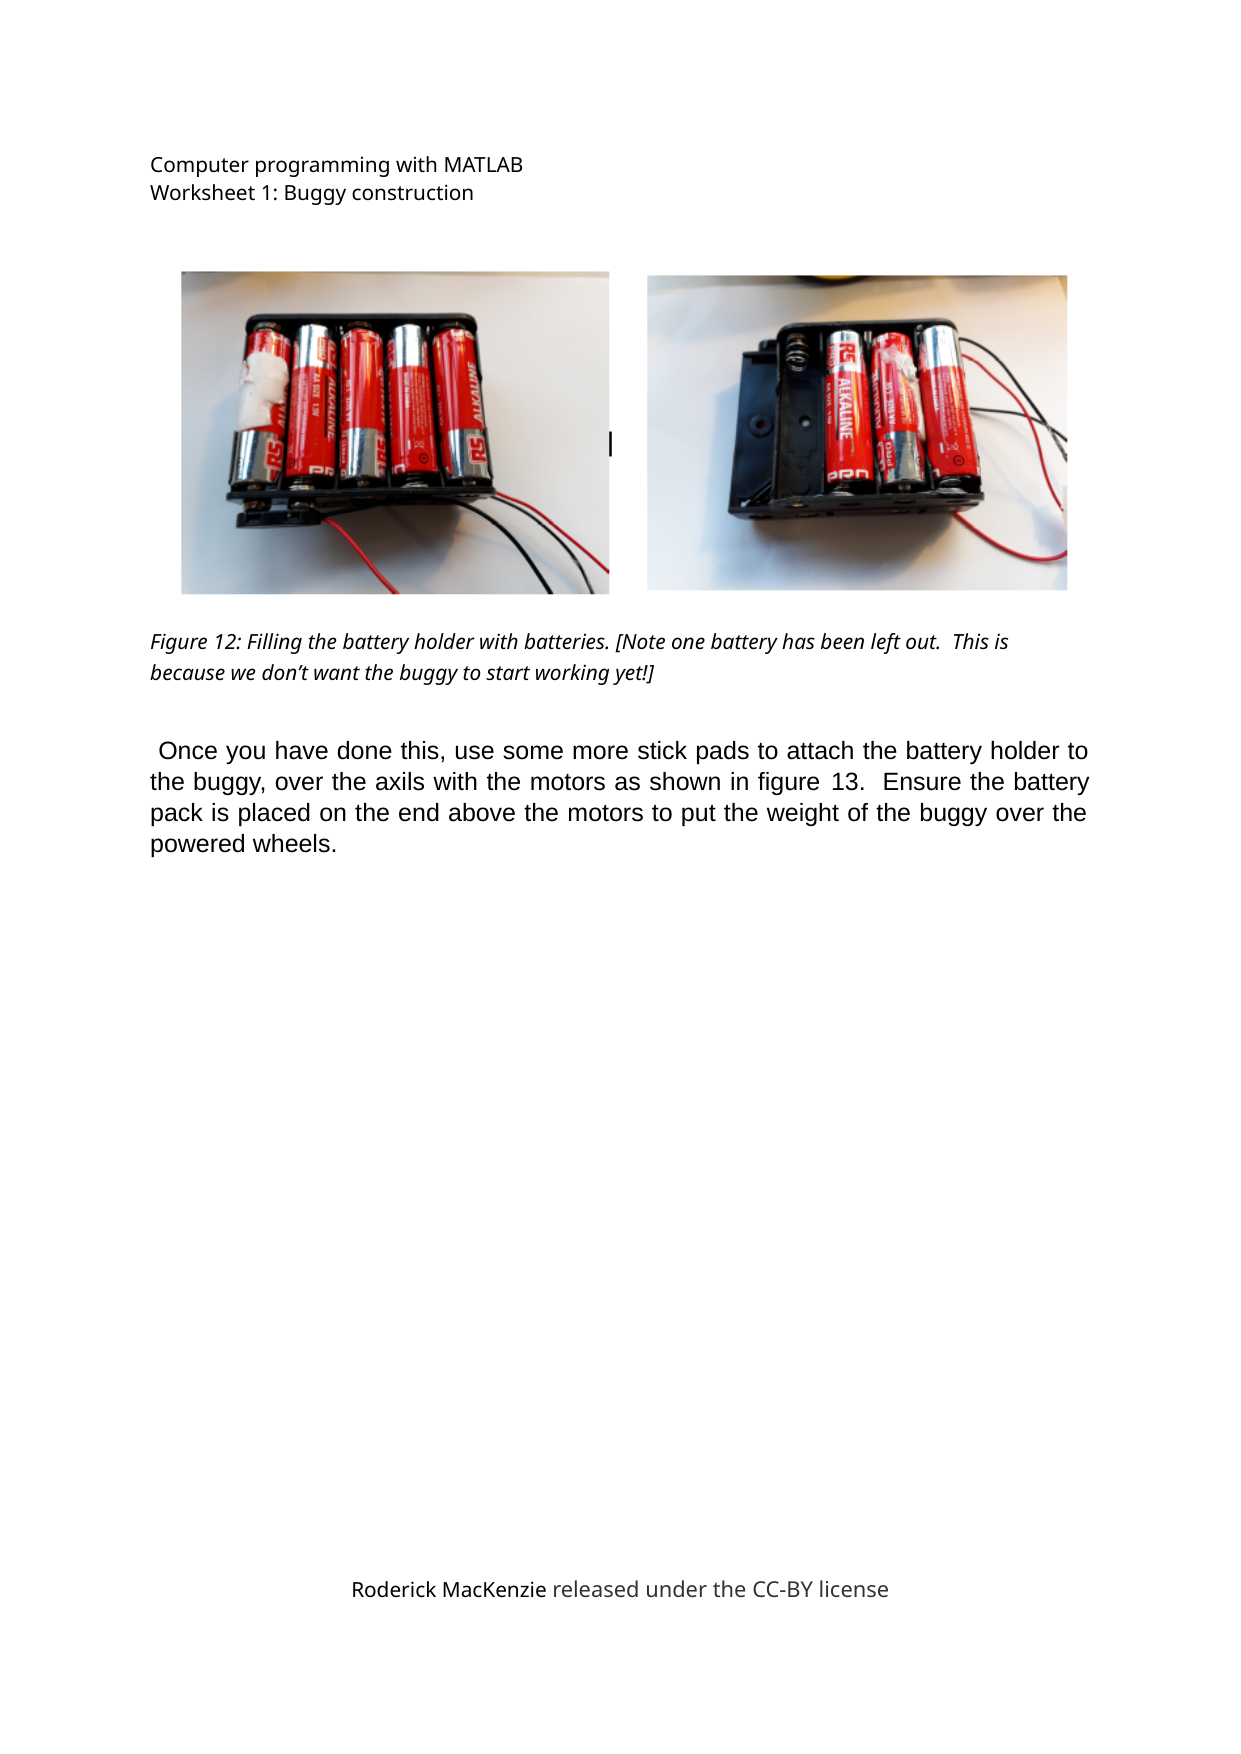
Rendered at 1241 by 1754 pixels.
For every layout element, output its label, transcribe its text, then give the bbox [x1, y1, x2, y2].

picture [150, 248, 1091, 618]
text Figure 12: Filling the battery holder with batteries. [Note one battery has been left out. This is because we don’t want the buggy to start working yet!] [150, 618, 1090, 686]
text Once you have done this, use some more stick pads to attach the battery holder to the buggy, over the axils with the motors as shown in figure 13. Ensure the battery pack is placed on the end above the motors to put the weight of the buggy over the powered wheels. [150, 736, 1090, 858]
